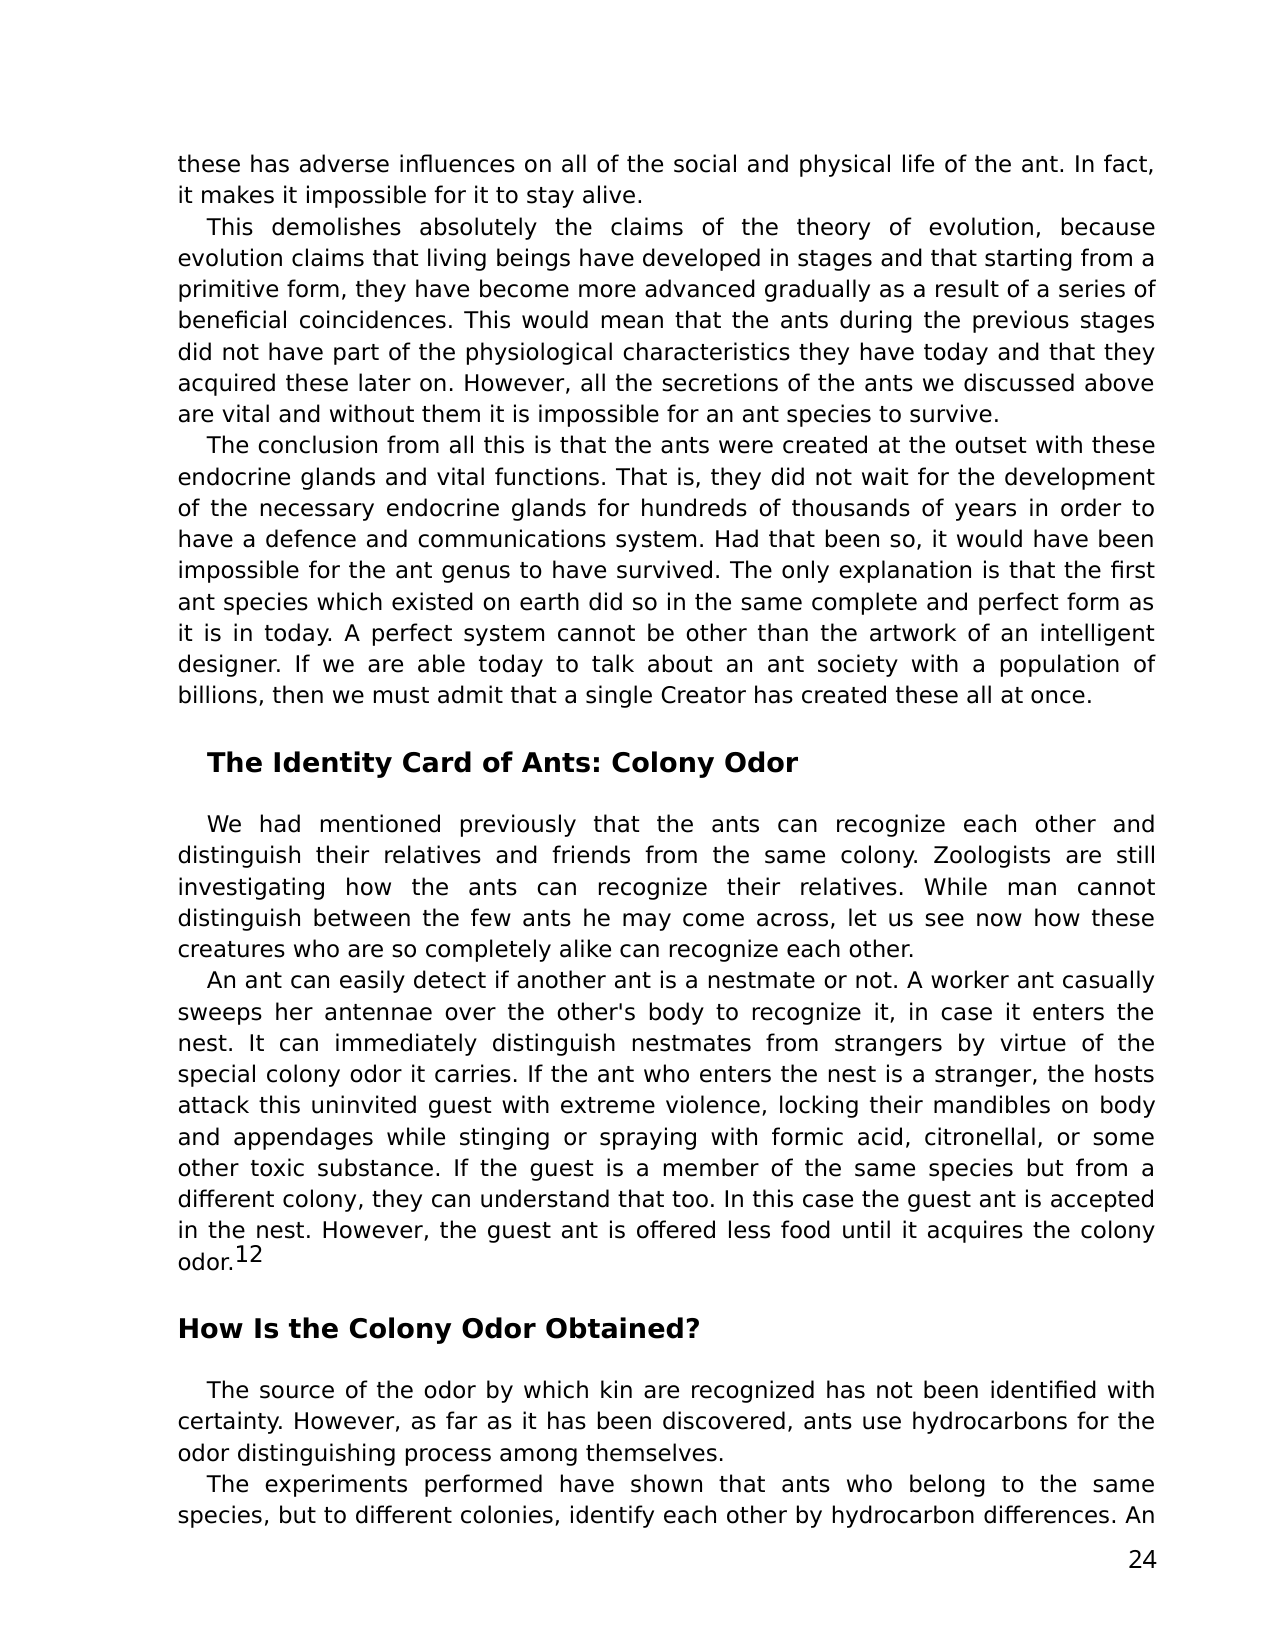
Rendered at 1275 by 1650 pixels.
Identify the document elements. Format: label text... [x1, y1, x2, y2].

text The conclusion from all this is that the ants were created at the outset with these endocrine glands and vital functions. That is, they did not wait for the development of the necessary endocrine glands for hundreds of thousands of years in order to have a defence and communications system. Had that been so, it would have been impossible for the ant genus to have survived. The only explanation is that the first ant species which existed on earth did so in the same complete and perfect form as it is in today. A perfect system cannot be other than the artwork of an intelligent designer. If we are able today to talk about an ant society with a population of billions, then we must admit that a single Creator has created these all at once. [177, 429, 1157, 710]
text The experiments performed have shown that ants who belong to the same species, but to different colonies, identify each other by hydrocarbon differences. An [177, 1467, 1157, 1530]
text these has adverse influences on all of the social and physical life of the ant. In fact, it makes it impossible for it to stay alive. [177, 148, 1157, 210]
text How Is the Colony Odor Obtained? [177, 1314, 1157, 1345]
text An ant can easily detect if another ant is a nestmate or not. A worker ant casually sweeps her antennae over the other's body to recognize it, in case it enters the nest. It can immediately distinguish nestmates from strangers by virtue of the special colony odor it carries. If the ant who enters the nest is a stranger, the hosts attack this uninvited guest with extreme violence, locking their mandibles on body and appendages while stinging or spraying with formic acid, citronellal, or some other toxic substance. If the guest is a member of the same species but from a different colony, they can understand that too. In this case the guest ant is accepted in the nest. However, the guest ant is offered less food until it acquires the colony odor.12 [177, 964, 1157, 1276]
text This demolishes absolutely the claims of the theory of evolution, because evolution claims that living beings have developed in stages and that starting from a primitive form, they have become more advanced gradually as a result of a series of beneficial coincidences. This would mean that the ants during the previous stages did not have part of the physiological characteristics they have today and that they acquired these later on. However, all the secretions of the ants we discussed above are vital and without them it is impossible for an ant species to survive. [177, 210, 1157, 429]
text The Identity Card of Ants: Colony Odor [177, 748, 1157, 779]
text We had mentioned previously that the ants can recognize each other and distinguish their relatives and friends from the same colony. Zoologists are still investigating how the ants can recognize their relatives. While man cannot distinguish between the few ants he may come across, let us see now how these creatures who are so completely alike can recognize each other. [177, 807, 1157, 964]
text The source of the odor by which kin are recognized has not been identified with certainty. However, as far as it has been discovered, ants use hydrocarbons for the odor distinguishing process among themselves. [177, 1373, 1157, 1467]
